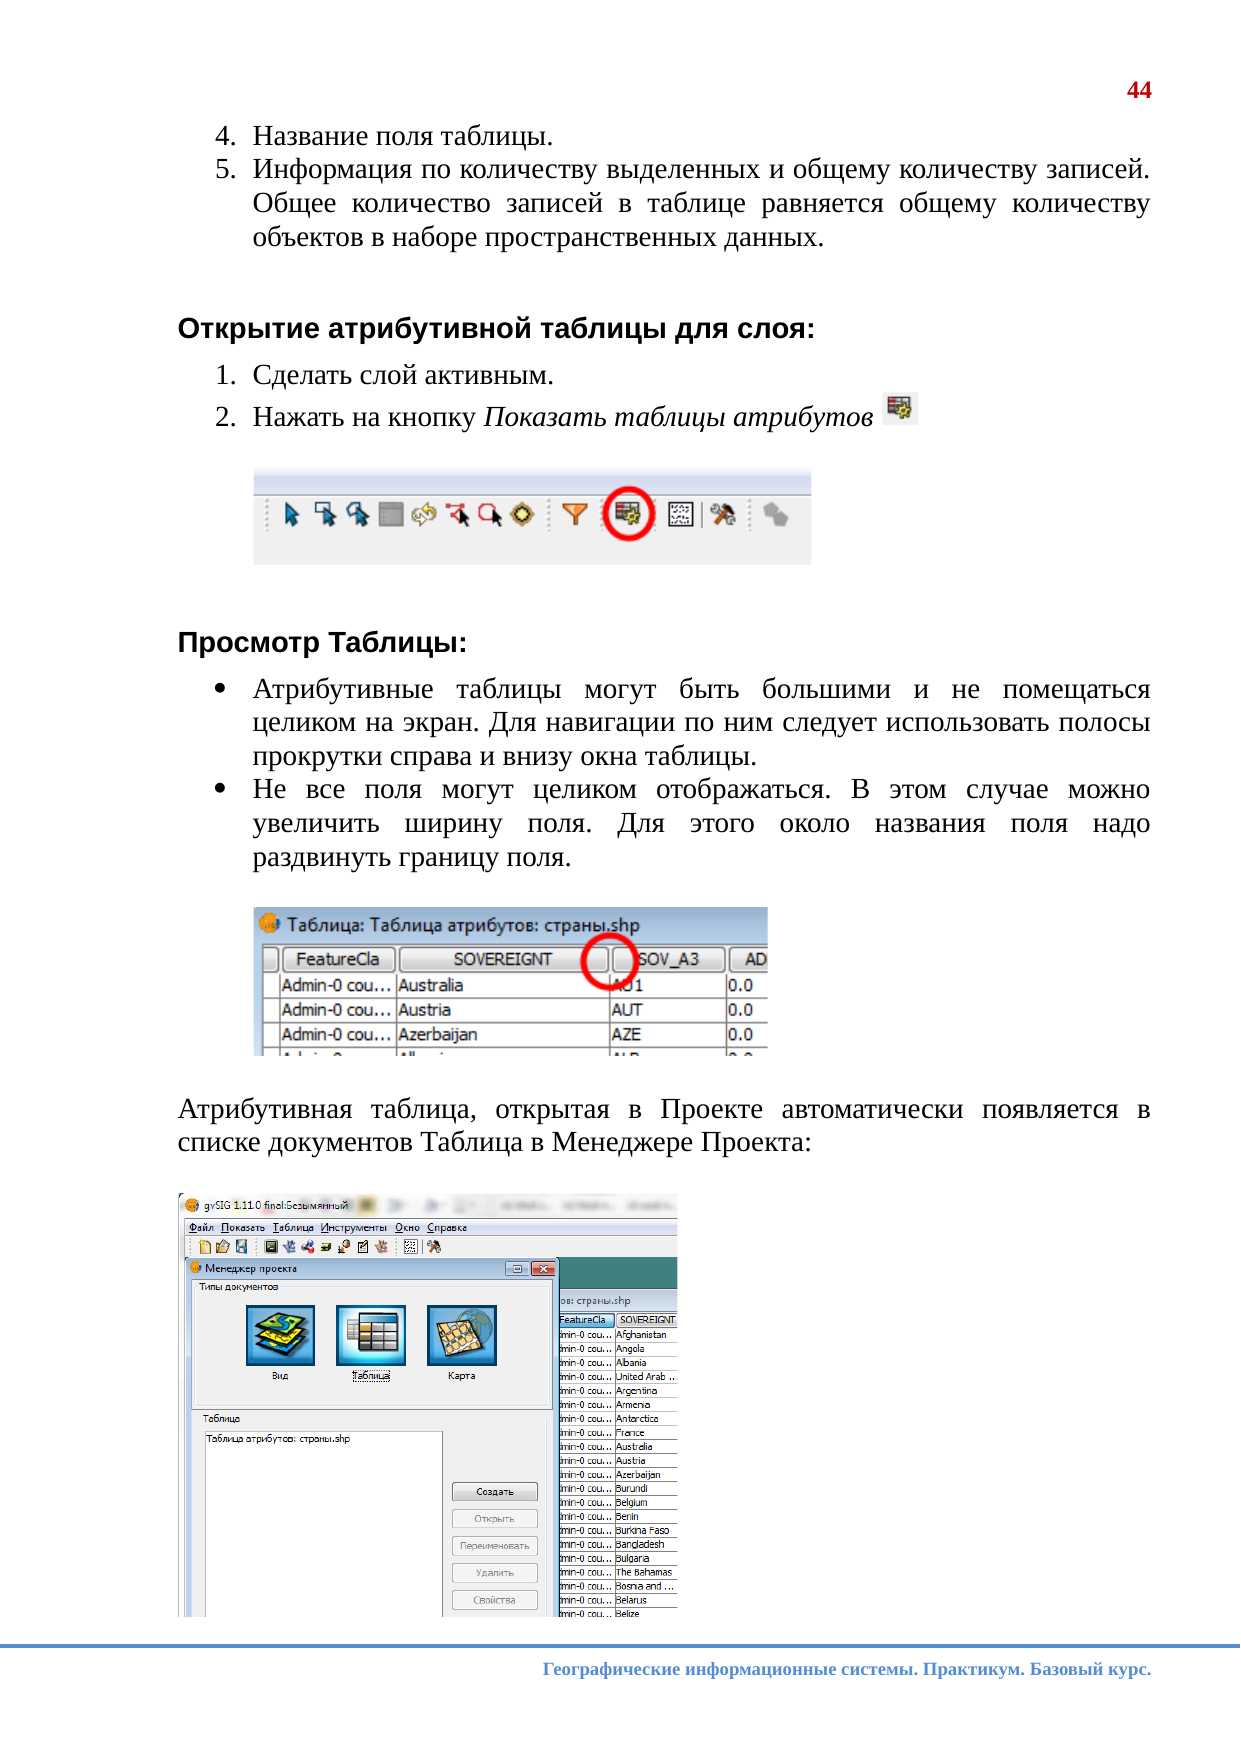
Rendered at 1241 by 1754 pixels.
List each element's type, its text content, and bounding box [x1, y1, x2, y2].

list Атрибутивные таблицы могут быть большими и не помещаться целиком на экран. Для навигации по ним следует использовать полосы прокрутки справа и внизу окна таблицы. [215, 671, 1152, 771]
picture [253, 467, 812, 565]
subtitle Открытие атрибутивной таблицы для слоя: [177, 311, 1152, 344]
list Информация по количеству выделенных и общему количеству записей. Общее количество записей в таблице равняется общему количеству объектов в наборе пространственных данных. [215, 152, 1152, 252]
list Не все поля могут целиком отображаться. В этом случае можно увеличить ширину поля. Для этого около названия поля надо раздвинуть границу поля. [215, 771, 1152, 872]
list Сделать слой активным. [215, 357, 1152, 390]
list Название поля таблицы. [215, 118, 1152, 152]
subtitle Просмотр Таблицы: [177, 625, 1152, 658]
text Атрибутивная таблица, открытая в Проекте автоматически появляется в списке документов Таблица в Менеджере Проекта: [177, 1091, 1152, 1158]
picture [882, 392, 919, 425]
picture [178, 1193, 678, 1617]
list Нажать на кнопку Показать таблицы атрибутов [215, 390, 1152, 433]
picture [253, 907, 768, 1056]
